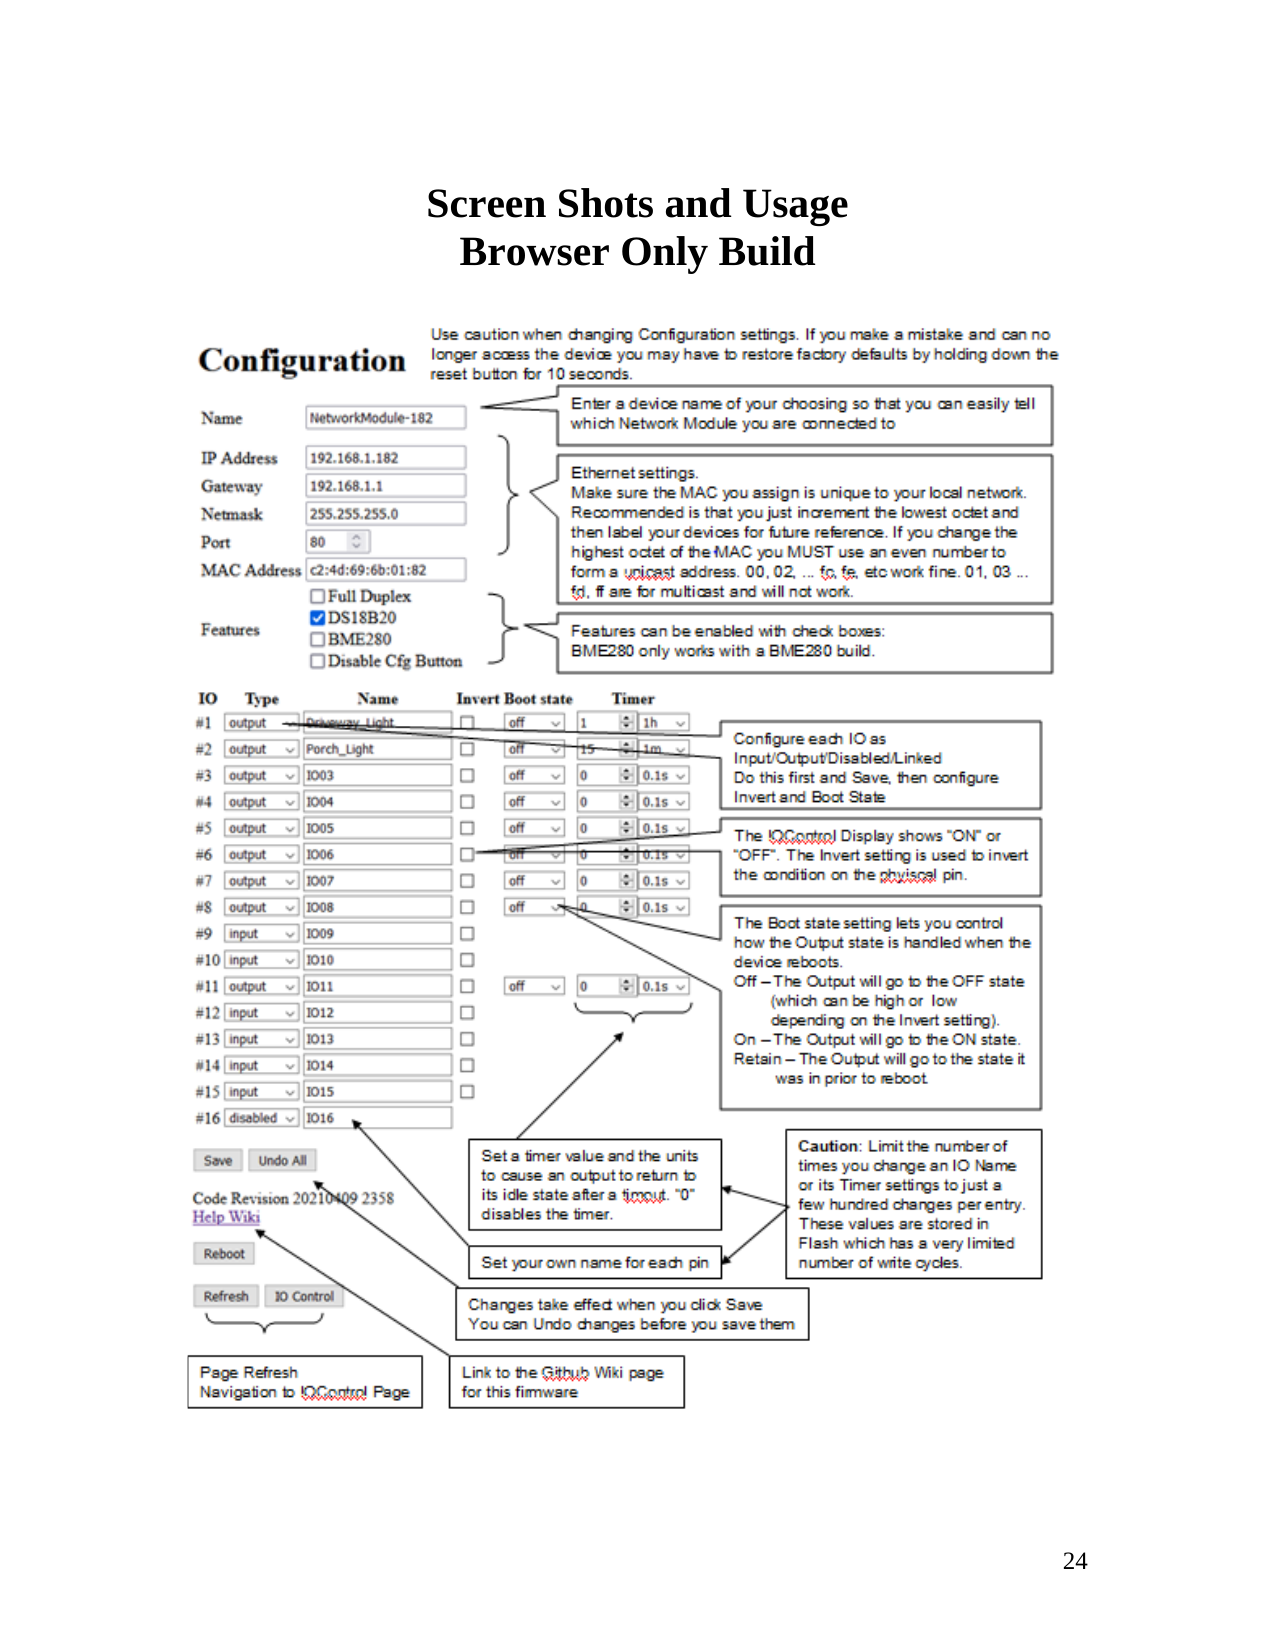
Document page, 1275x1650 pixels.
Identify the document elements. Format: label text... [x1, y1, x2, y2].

text Browser Only Build [187, 227, 1087, 274]
text Screen Shots and Usage [187, 179, 1087, 227]
picture [187, 322, 1069, 1417]
